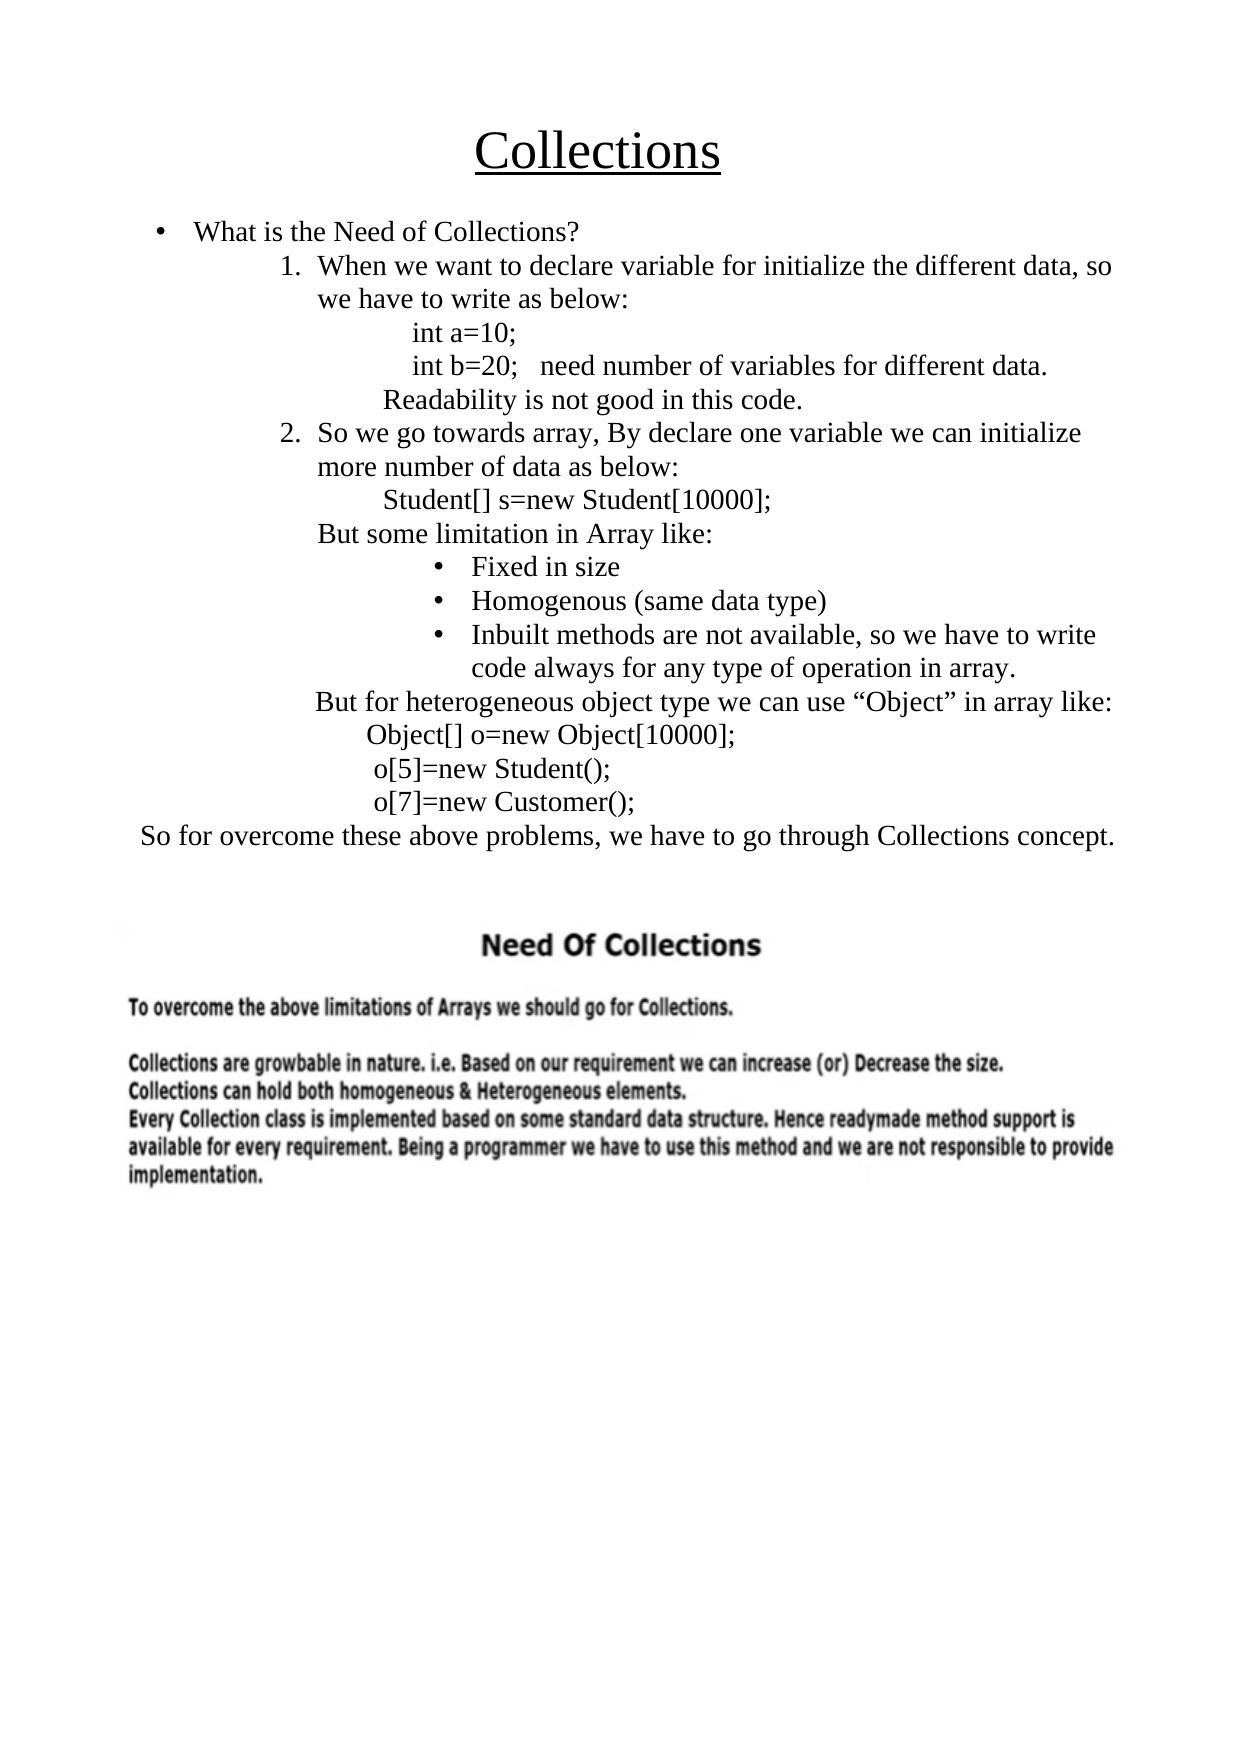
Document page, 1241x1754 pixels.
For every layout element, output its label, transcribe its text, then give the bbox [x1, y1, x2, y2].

picture [118, 918, 1123, 1212]
list Fixed in size [434, 549, 1122, 583]
text But for heterogeneous object type we can use “Object” in array like: [118, 684, 1122, 717]
list What is the Need of Collections? [156, 214, 1122, 248]
text o[7]=new Customer(); [118, 784, 1122, 818]
list So we go towards array, By declare one variable we can initialize more number of data as below: [279, 415, 1122, 482]
list But some limitation in Array like: [279, 516, 1122, 549]
text o[5]=new Student(); [118, 751, 1122, 784]
list Student[] s=new Student[10000]; [279, 482, 1122, 516]
text So for overcome these above problems, we have to go through Collections concept. [118, 818, 1122, 852]
list int a=10; [279, 315, 1122, 348]
list When we want to declare variable for initialize the different data, so we have to write as below: [279, 248, 1122, 315]
list Inbuilt methods are not available, so we have to write code always for any type of operation in array. [434, 617, 1122, 684]
list Homogenous (same data type) [434, 583, 1122, 617]
text Collections [118, 118, 1122, 180]
list Readability is not good in this code. [279, 382, 1122, 415]
list int b=20; need number of variables for different data. [279, 348, 1122, 382]
text Object[] o=new Object[10000]; [118, 717, 1122, 751]
